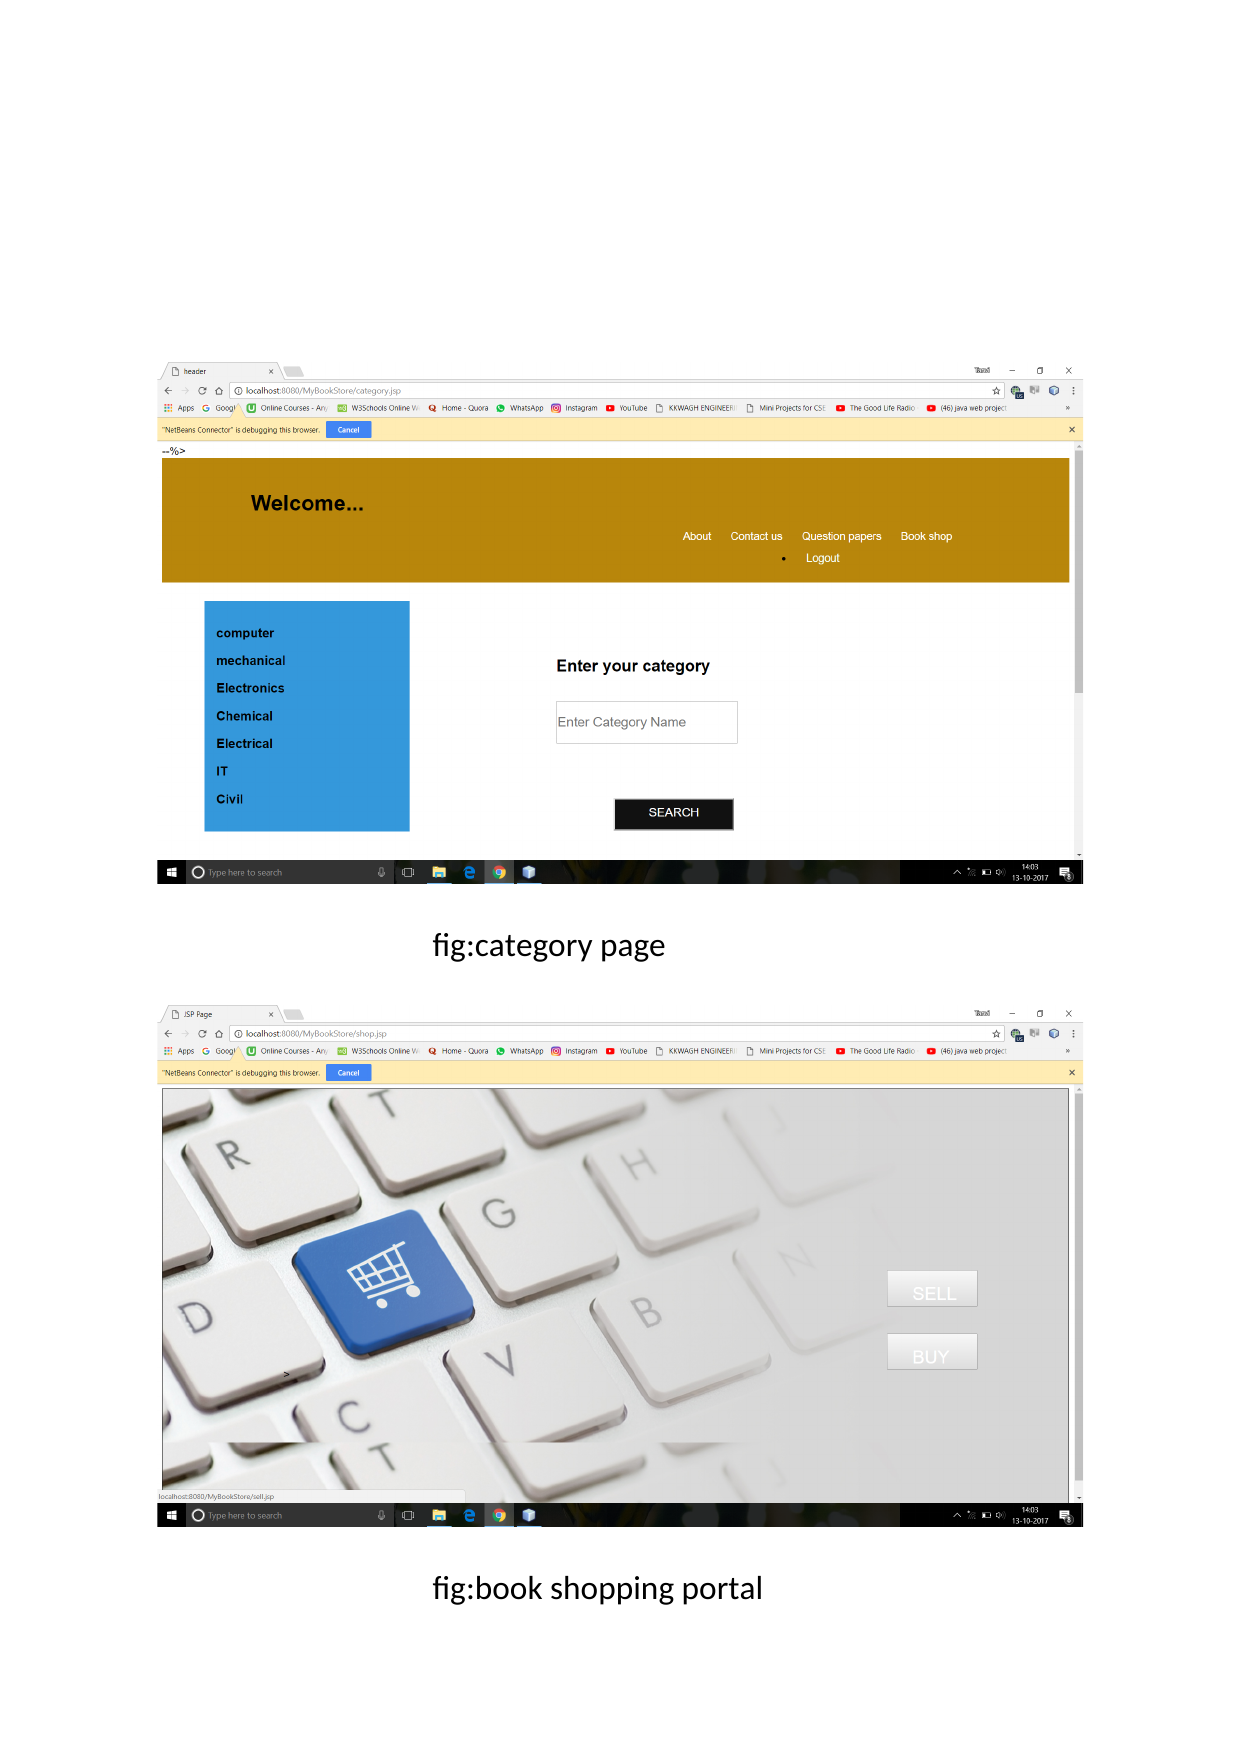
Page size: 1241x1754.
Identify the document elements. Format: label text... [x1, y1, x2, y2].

text fig:book shopping portal [196, 1567, 1122, 1608]
picture [157, 362, 1084, 884]
picture [157, 1005, 1084, 1527]
text fig:category page [196, 924, 1122, 965]
